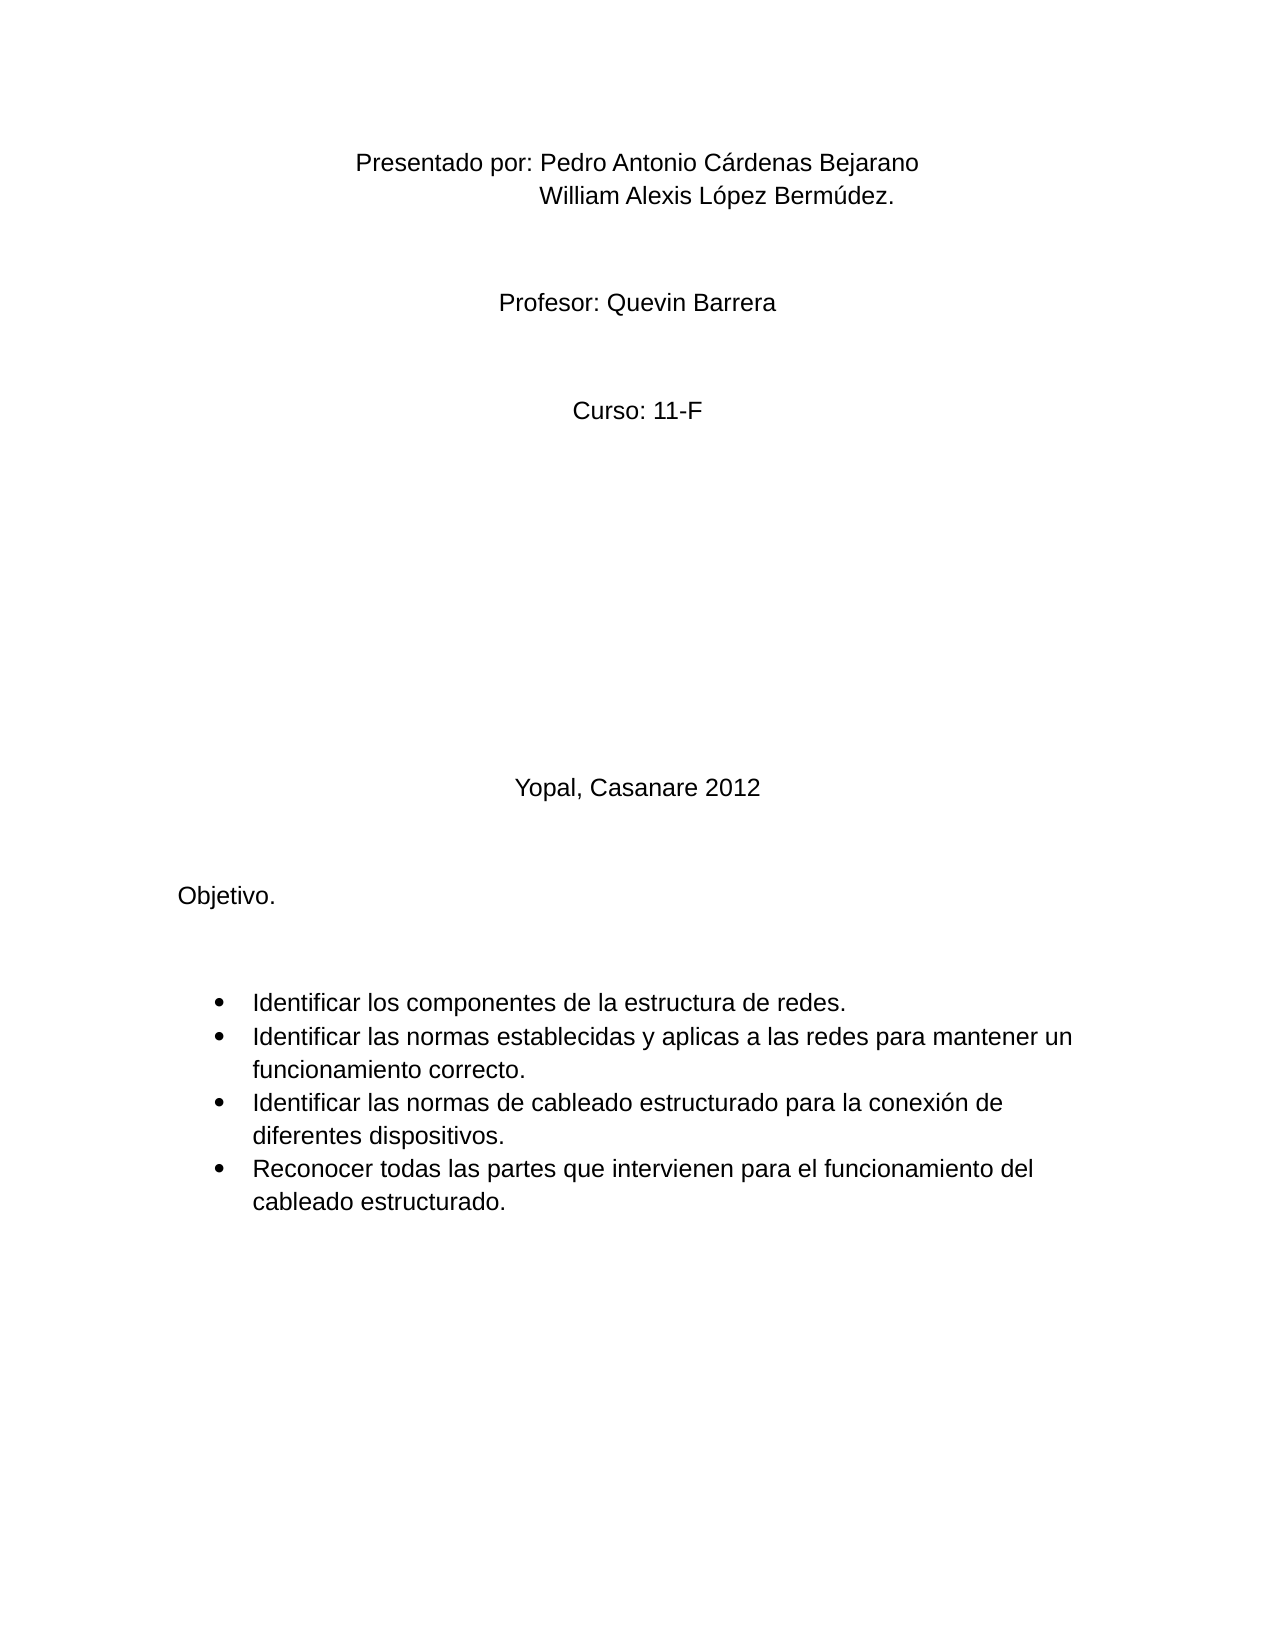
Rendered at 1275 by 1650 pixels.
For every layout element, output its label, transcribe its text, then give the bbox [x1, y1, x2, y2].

list Reconocer todas las partes que intervienen para el funcionamiento del cableado estructurado. [215, 1154, 1098, 1216]
text Objetivo. [177, 881, 1098, 909]
text Presentado por: Pedro Antonio Cárdenas Bejarano William Alexis López Bermúdez. [177, 148, 1098, 209]
text Curso: 11-F [177, 396, 1098, 425]
list Identificar los componentes de la estructura de redes. [215, 988, 1098, 1017]
list Identificar las normas establecidas y aplicas a las redes para mantener un funcionamiento correcto. [215, 1022, 1098, 1083]
list Identificar las normas de cableado estructurado para la conexión de diferentes dispositivos. [215, 1088, 1098, 1149]
text Yopal, Casanare 2012 [177, 773, 1098, 802]
text Profesor: Quevin Barrera [177, 288, 1098, 317]
